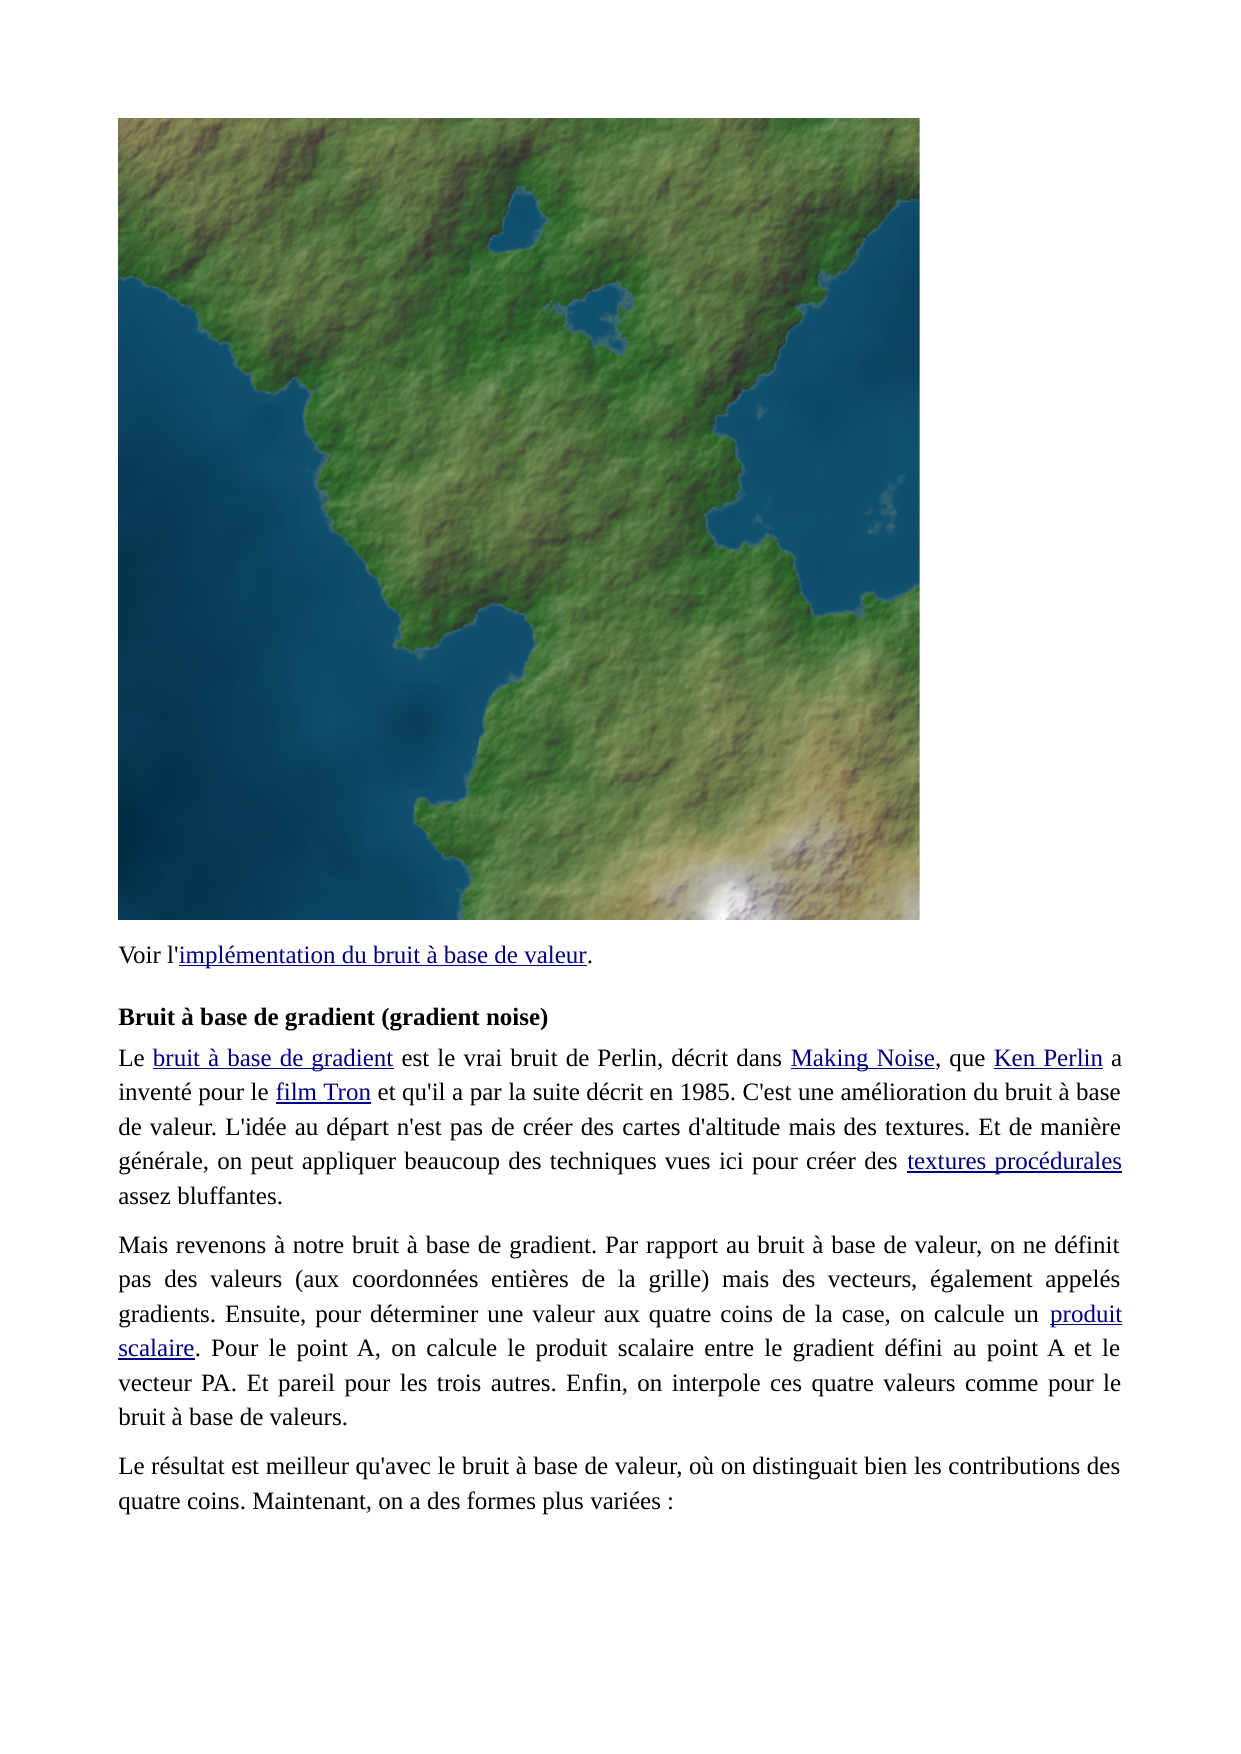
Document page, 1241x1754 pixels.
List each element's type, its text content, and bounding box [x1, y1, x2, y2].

picture [118, 118, 920, 920]
subtitle Bruit à base de gradient (gradient noise) [118, 1002, 1122, 1030]
text Mais revenons à notre bruit à base de gradient. Par rapport au bruit à base de valeur, on ne définit pas des valeurs (aux coordonnées entières de la grille) mais des vecteurs, également appelés gradients. Ensuite, pour déterminer une valeur aux quatre coins de la case, on calcule un produit scalaire. Pour le point A, on calcule le produit scalaire entre le gradient défini au point A et le vecteur PA. Et pareil pour les trois autres. Enfin, on interpole ces quatre valeurs comme pour le bruit à base de valeurs. [118, 1230, 1122, 1431]
text Voir l'implémentation du bruit à base de valeur. [118, 940, 1122, 969]
text Le résultat est meilleur qu'avec le bruit à base de valeur, où on distinguait bien les contributions des quatre coins. Maintenant, on a des formes plus variées : [118, 1451, 1122, 1514]
text Le bruit à base de gradient est le vrai bruit de Perlin, décrit dans Making Noise, que Ken Perlin a inventé pour le film Tron et qu'il a par la suite décrit en 1985. C'est une amélioration du bruit à base de valeur. L'idée au départ n'est pas de créer des cartes d'altitude mais des textures. Et de manière générale, on peut appliquer beaucoup des techniques vues ici pour créer des textures procédurales assez bluffantes. [118, 1043, 1122, 1209]
